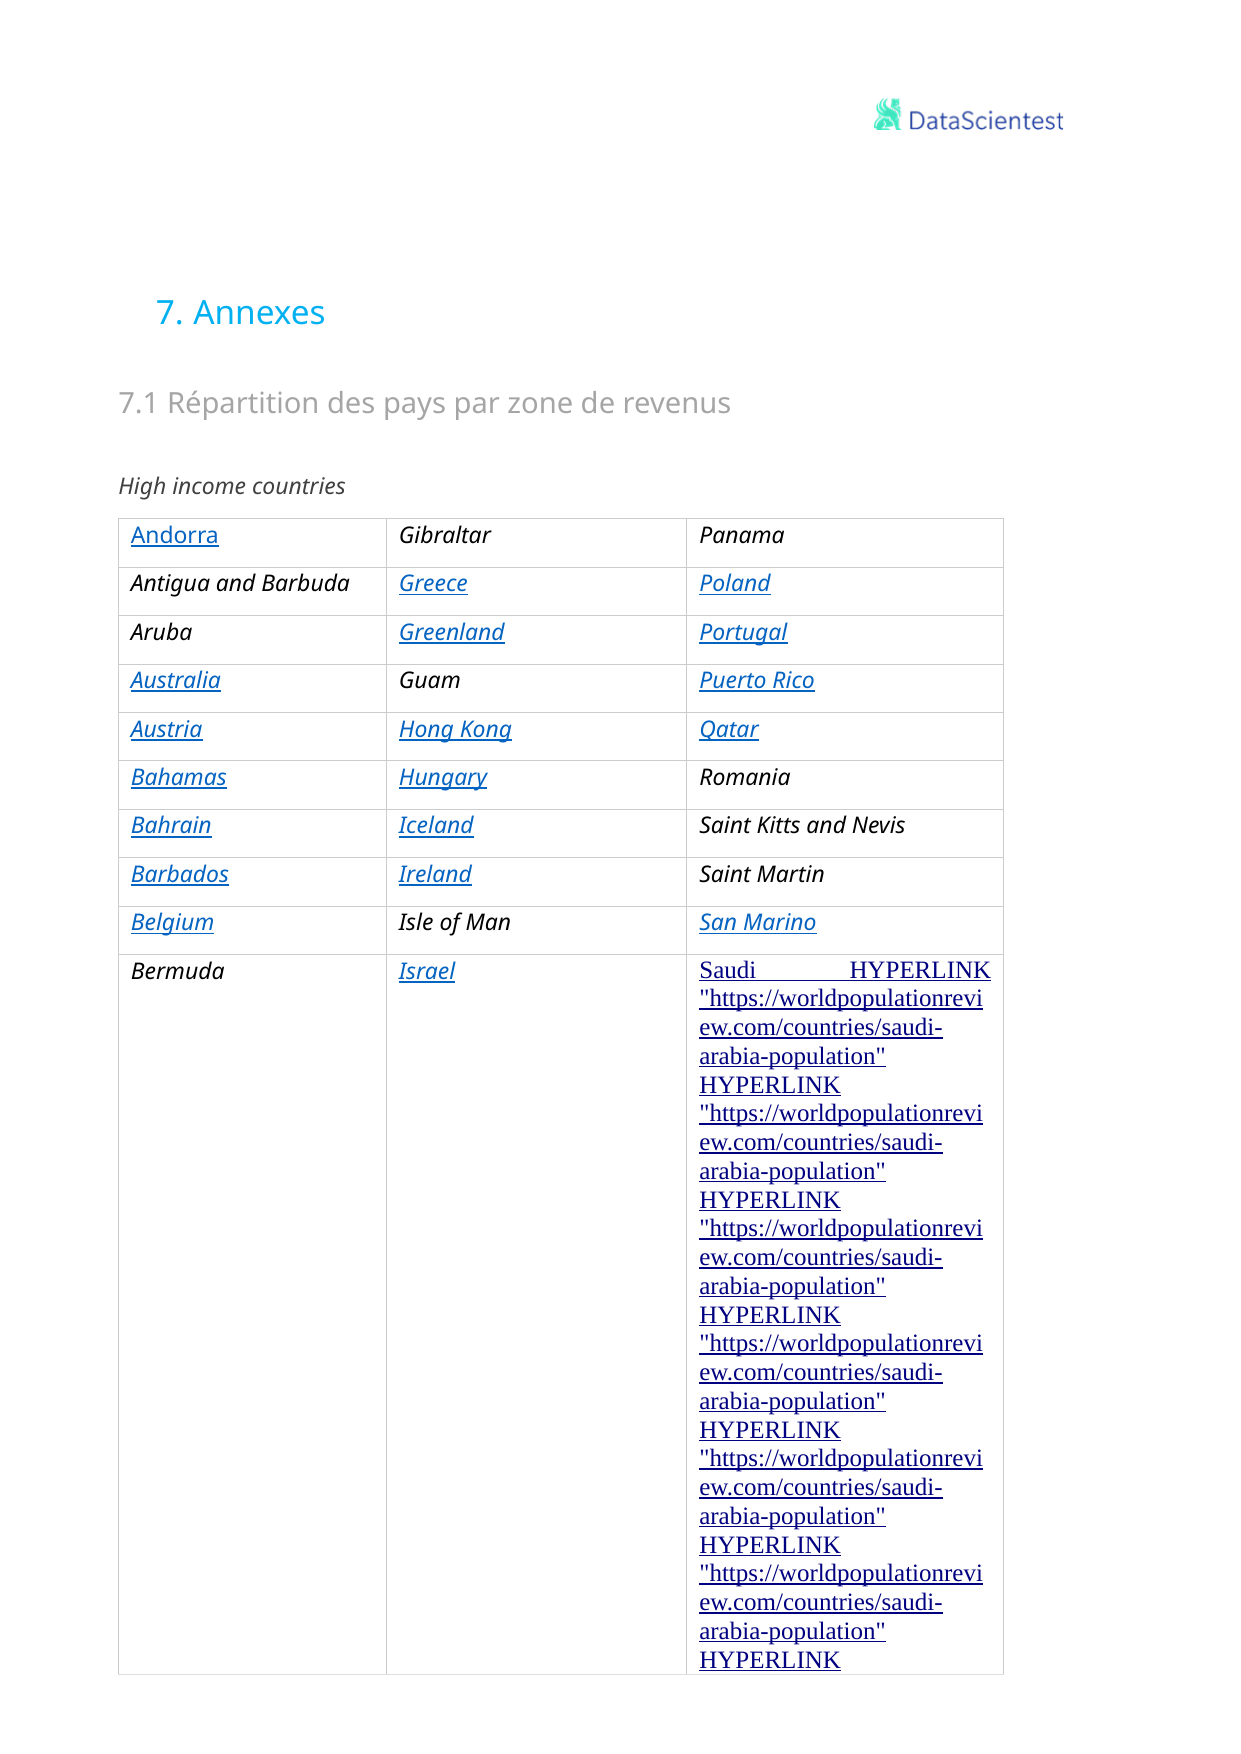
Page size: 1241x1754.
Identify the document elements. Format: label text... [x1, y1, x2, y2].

table_header Panama [687, 519, 1003, 567]
table_cell San Marino [687, 907, 1003, 954]
table_cell Greenland [387, 616, 686, 663]
table_cell Bahamas [119, 761, 386, 809]
table_cell Saint Kitts and Nevis [687, 810, 1003, 857]
table_cell Iceland [387, 810, 686, 857]
table_cell Ireland [387, 858, 686, 906]
table_cell Romania [687, 761, 1003, 809]
table_cell Israel [387, 955, 686, 1673]
table_cell Antigua and Barbuda [119, 568, 386, 615]
text High income countries [118, 470, 1122, 502]
table_cell Saudi HYPERLINK "https://worldpopulationreview.com/countries/saudi-arabia-population" HYPERLINK "https://worldpopulationreview.com/countries/saudi-arabia-population" HYPERLINK "https://worldpopulationreview.com/countries/saudi-arabia-population" HYPERLINK "https://worldpopulationreview.com/countries/saudi-arabia-population" HYPERLINK "https://worldpopulationreview.com/countries/saudi-arabia-population" HYPERLINK "https://worldpopulationreview.com/countries/saudi-arabia-population" HYPERLINK [687, 955, 1003, 1673]
table_cell Aruba [119, 616, 386, 663]
table_cell Austria [119, 713, 386, 760]
table_cell Guam [387, 665, 686, 712]
table_cell Puerto Rico [687, 665, 1003, 712]
table_cell Belgium [119, 907, 386, 954]
table_cell Qatar [687, 713, 1003, 760]
subtitle 7.1 Répartition des pays par zone de revenus [118, 383, 1122, 422]
table_header Gibraltar [387, 519, 686, 567]
table_cell Poland [687, 568, 1003, 615]
table_cell Isle of Man [387, 907, 686, 954]
table_cell Greece [387, 568, 686, 615]
table_cell Hong Kong [387, 713, 686, 760]
table_cell Australia [119, 665, 386, 712]
table_cell Bermuda [119, 955, 386, 1673]
table_cell Portugal [687, 616, 1003, 663]
table_header Andorra [119, 519, 386, 567]
table_cell Barbados [119, 858, 386, 906]
table_cell Bahrain [119, 810, 386, 857]
table_cell Hungary [387, 761, 686, 809]
table_cell Saint Martin [687, 858, 1003, 906]
list Annexes [156, 288, 1122, 334]
